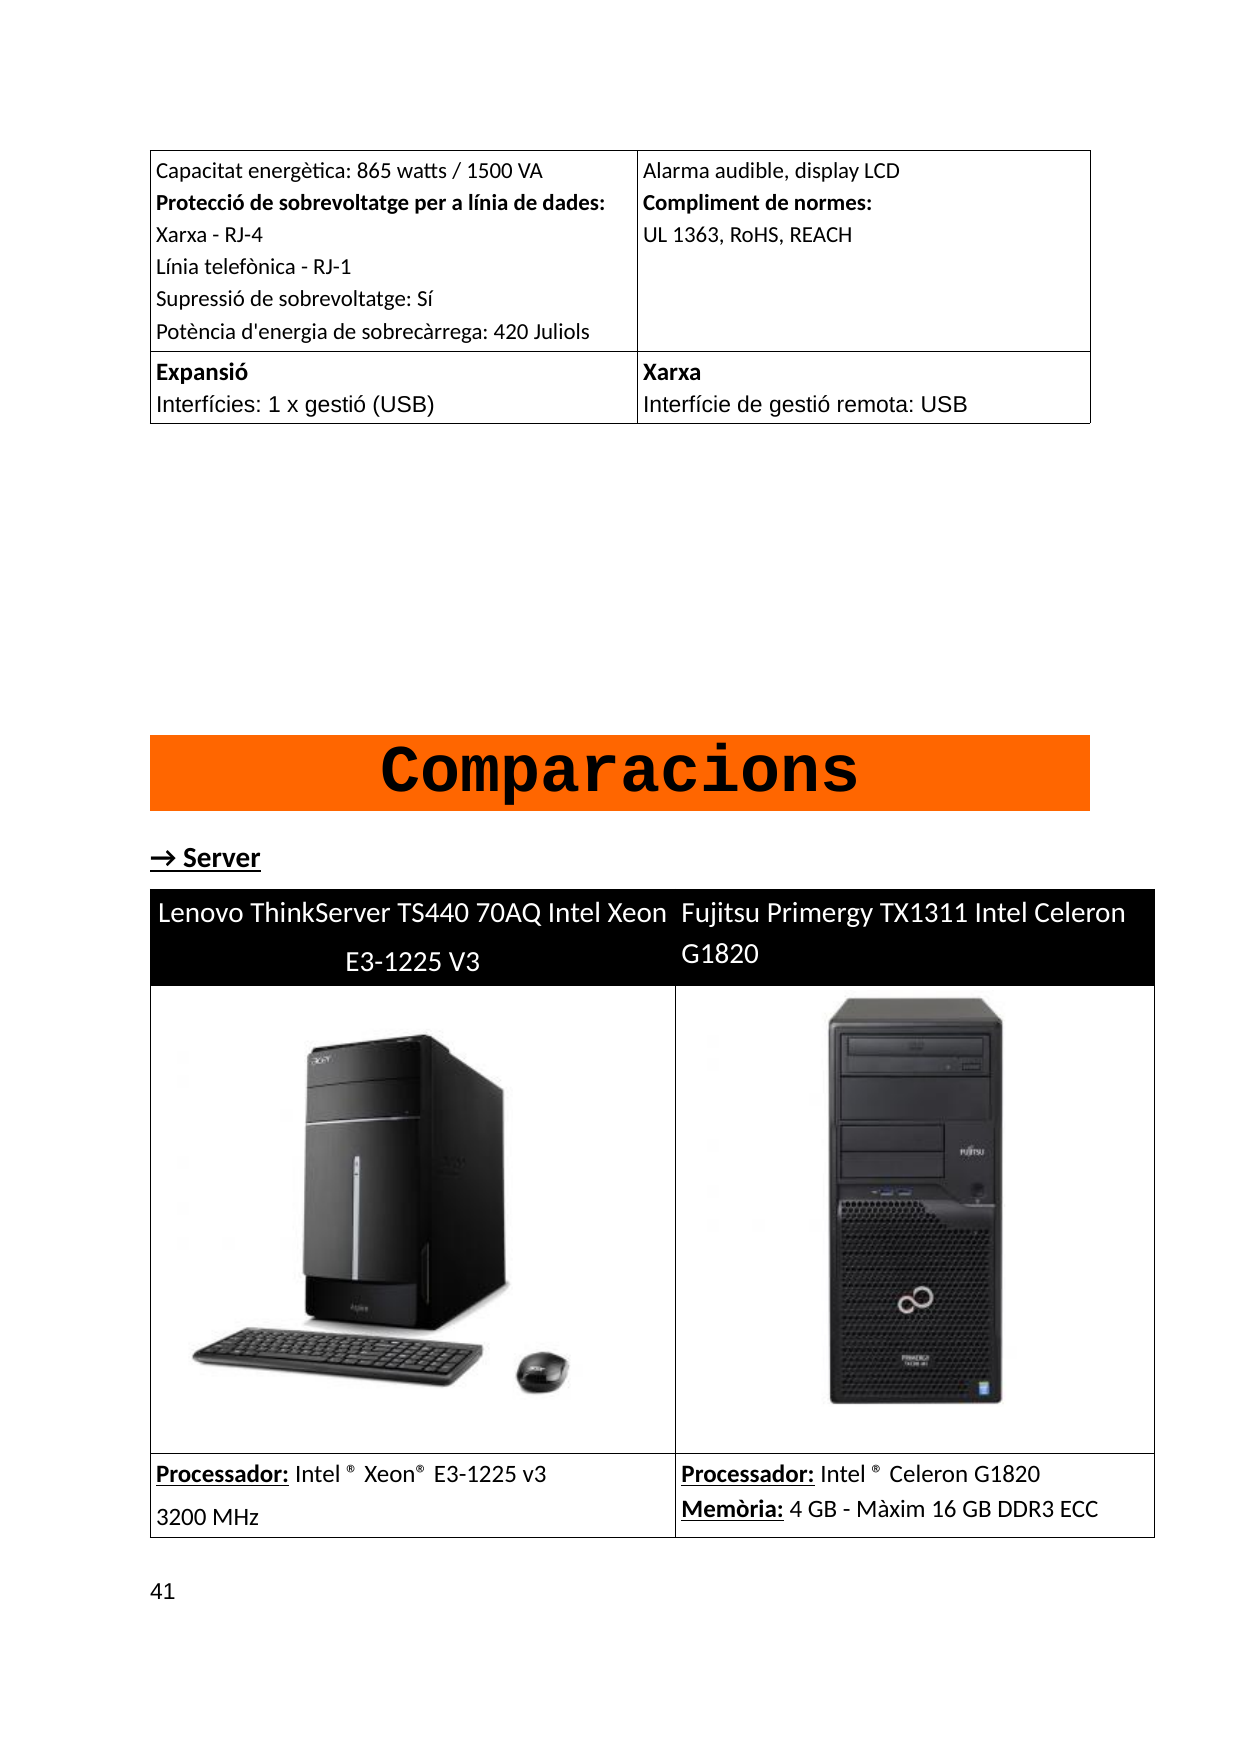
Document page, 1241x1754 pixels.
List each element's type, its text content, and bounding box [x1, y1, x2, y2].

table_cell Expansió Interfícies: 1 x gestió (USB) [151, 352, 637, 423]
table_header Fujitsu Primergy TX1311 Intel Celeron G1820 [676, 890, 1154, 985]
table_cell Xarxa Interfície de gestió remota: USB [638, 352, 1090, 423]
text → Server [150, 839, 1090, 875]
picture [177, 1006, 597, 1426]
table_cell Alarma audible, display LCD Compliment de normes: UL 1363, RoHS, REACH [638, 151, 1090, 351]
table_cell [151, 986, 675, 1453]
table_cell [676, 986, 1154, 1453]
table_header Lenovo ThinkServer TS440 70AQ Intel Xeon E3-1225 V3 [151, 890, 675, 985]
table_cell Processador: Intel ® Celeron G1820 Memòria: 4 GB - Màxim 16 GB DDR3 ECC [676, 1454, 1154, 1537]
picture [707, 990, 1123, 1407]
table_cell Processador: Intel ® Xeon® E3-1225 v3 3200 MHz [151, 1454, 675, 1537]
text Comparacions [150, 735, 1090, 811]
table_cell Capacitat energètica: 865 watts / 1500 VA Protecció de sobrevoltatge per a línia de dades: Xarxa - RJ-4 Línia telefònica - RJ-1 Supressió de sobrevoltatge: Sí Potència d'energia de sobrecàrrega: 420 Juliols [151, 151, 637, 351]
